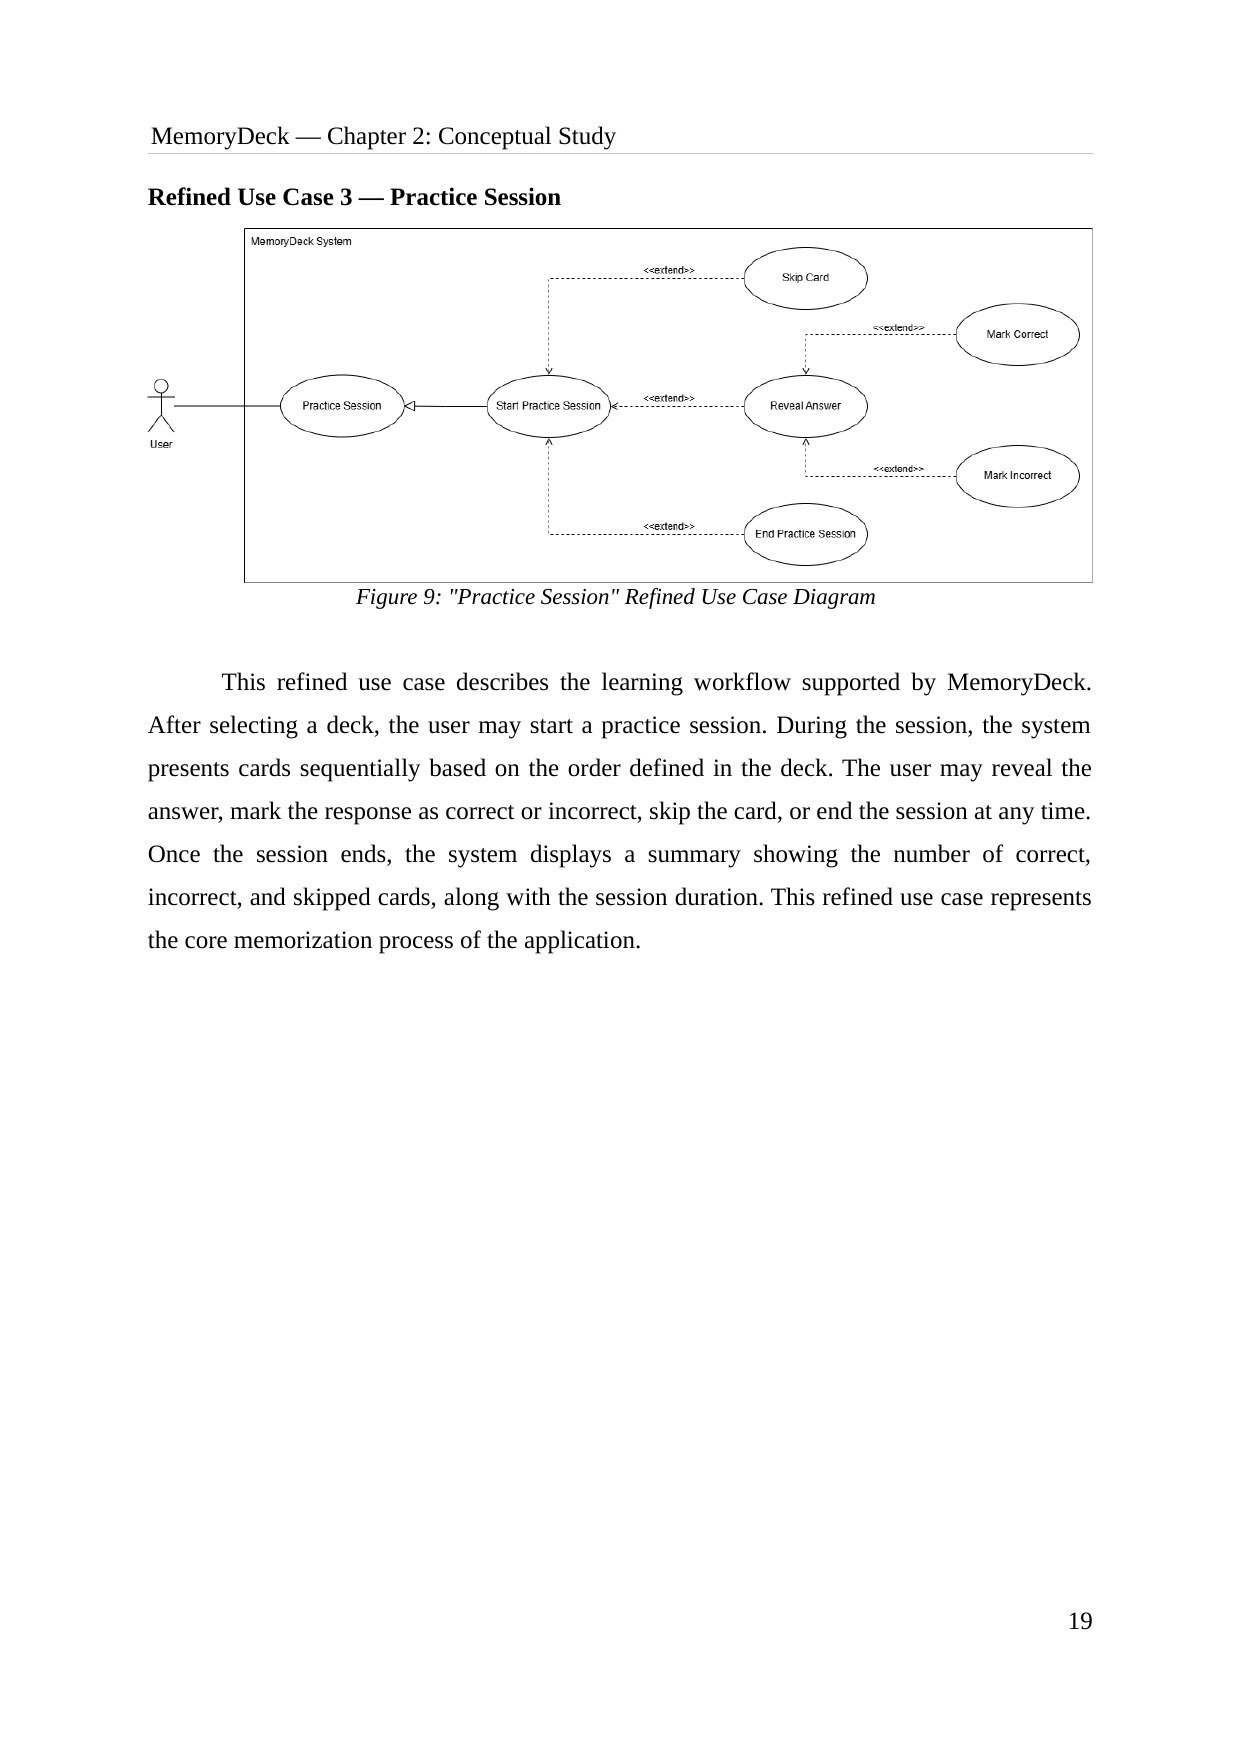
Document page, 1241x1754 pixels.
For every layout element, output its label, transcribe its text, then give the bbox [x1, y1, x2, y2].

subtitle Refined Use Case 3 — Practice Session [148, 182, 1093, 211]
subtitle [148, 222, 1093, 228]
text Figure 9: "Practice Session" Refined Use Case Diagram [148, 583, 1093, 609]
text This refined use case describes the learning workflow supported by MemoryDeck. After selecting a deck, the user may start a practice session. During the session, the system presents cards sequentially based on the order defined in the deck. The user may reveal the answer, mark the response as correct or incorrect, skip the card, or end the session at any time. Once the session ends, the system displays a summary showing the number of correct, incorrect, and skipped cards, along with the session duration. This refined use case represents the core memorization process of the application. [148, 609, 1093, 954]
picture [147, 228, 1093, 583]
